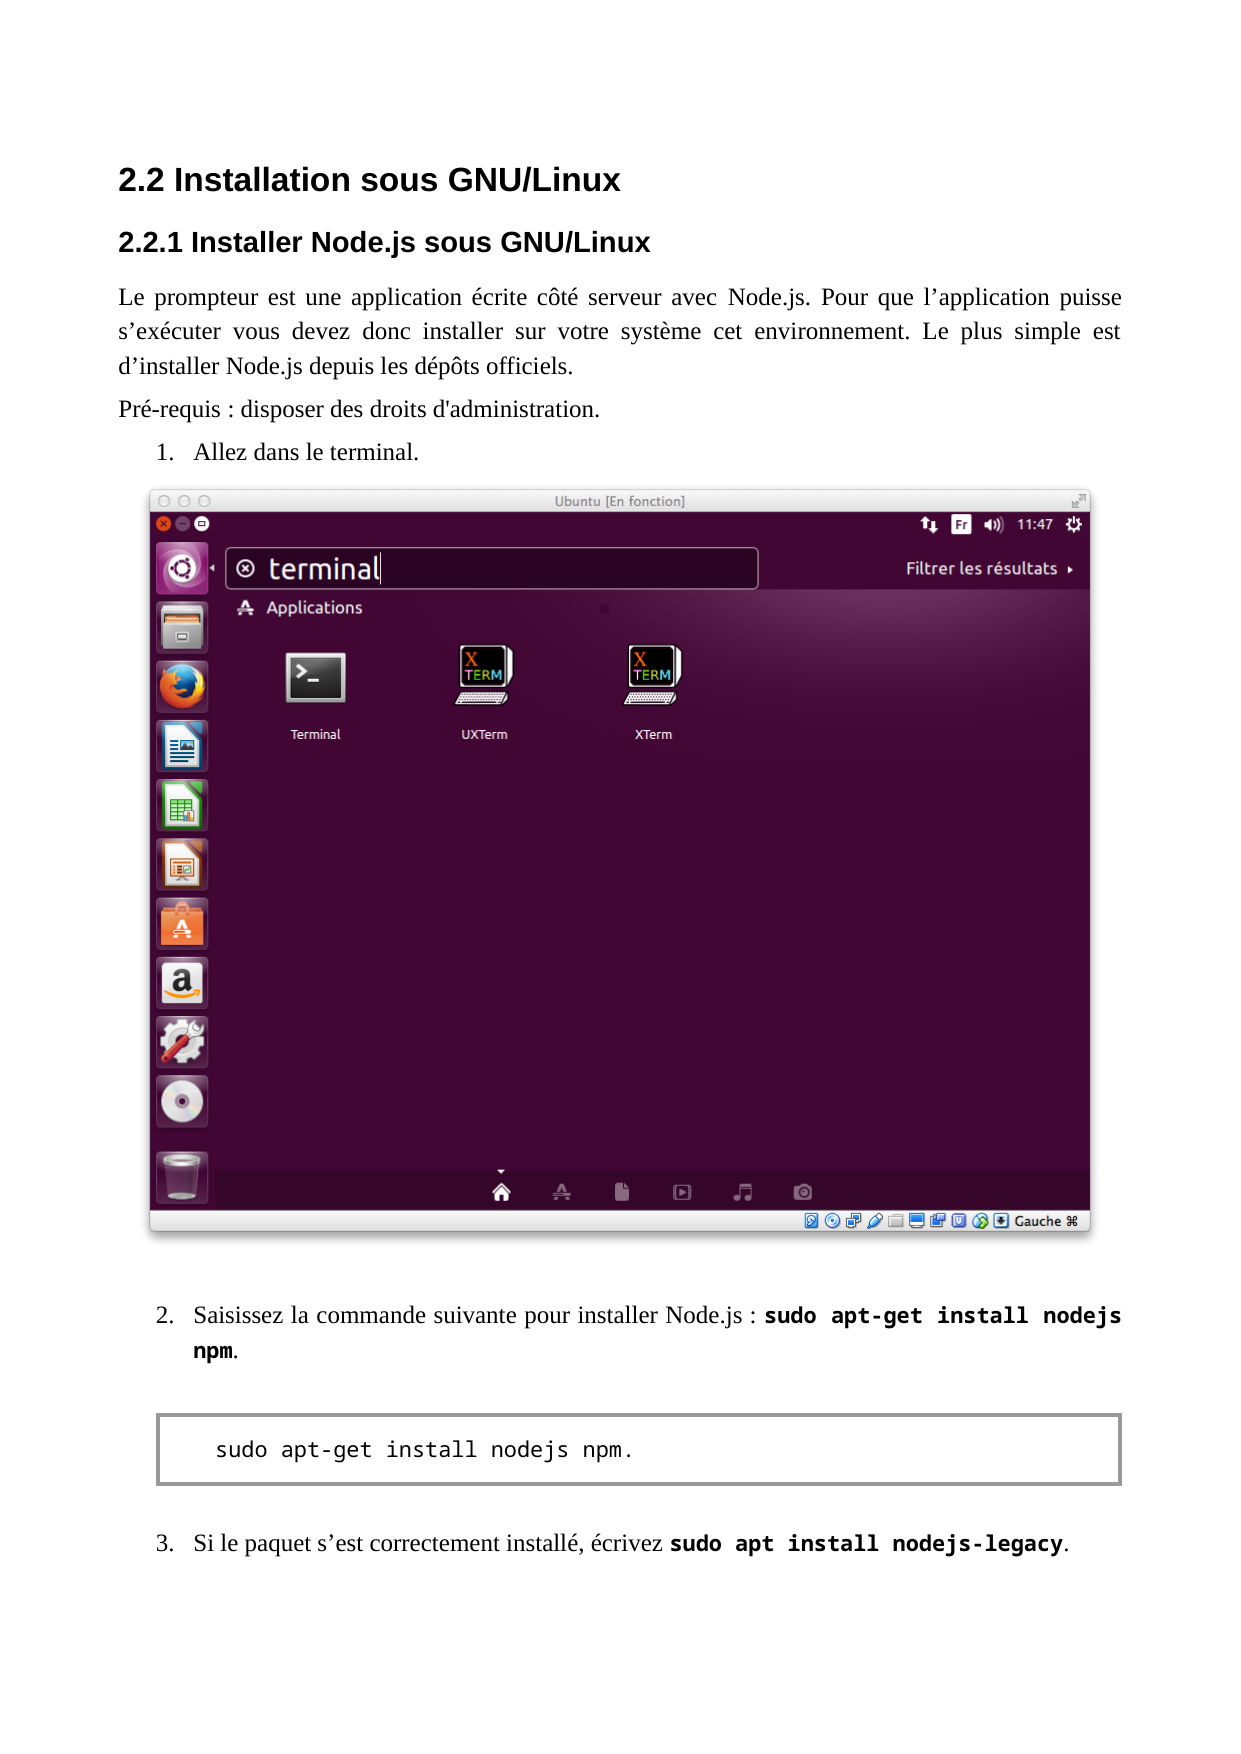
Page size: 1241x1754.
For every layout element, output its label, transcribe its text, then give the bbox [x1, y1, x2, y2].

text Le prompteur est une application écrite côté serveur avec Node.js. Pour que l’application puisse s’exécuter vous devez donc installer sur votre système cet environnement. Le plus simple est d’installer Node.js depuis les dépôts officiels. [118, 282, 1122, 379]
list Saisissez la commande suivante pour installer Node.js : sudo apt-get install nodejs npm. [156, 1300, 1122, 1365]
list Allez dans le terminal. [156, 437, 1122, 466]
list Si le paquet s’est correctement installé, écrivez sudo apt install nodejs-legacy. [156, 1527, 1122, 1557]
subtitle 2.2.1 Installer Node.js sous GNU/Linux [118, 225, 1122, 258]
picture [136, 480, 1104, 1251]
list sudo apt-get install nodejs npm. [160, 1417, 1118, 1482]
subtitle 2.2 Installation sous GNU/Linux [118, 159, 1122, 198]
text Pré-requis : disposer des droits d'administration. [118, 394, 1122, 423]
